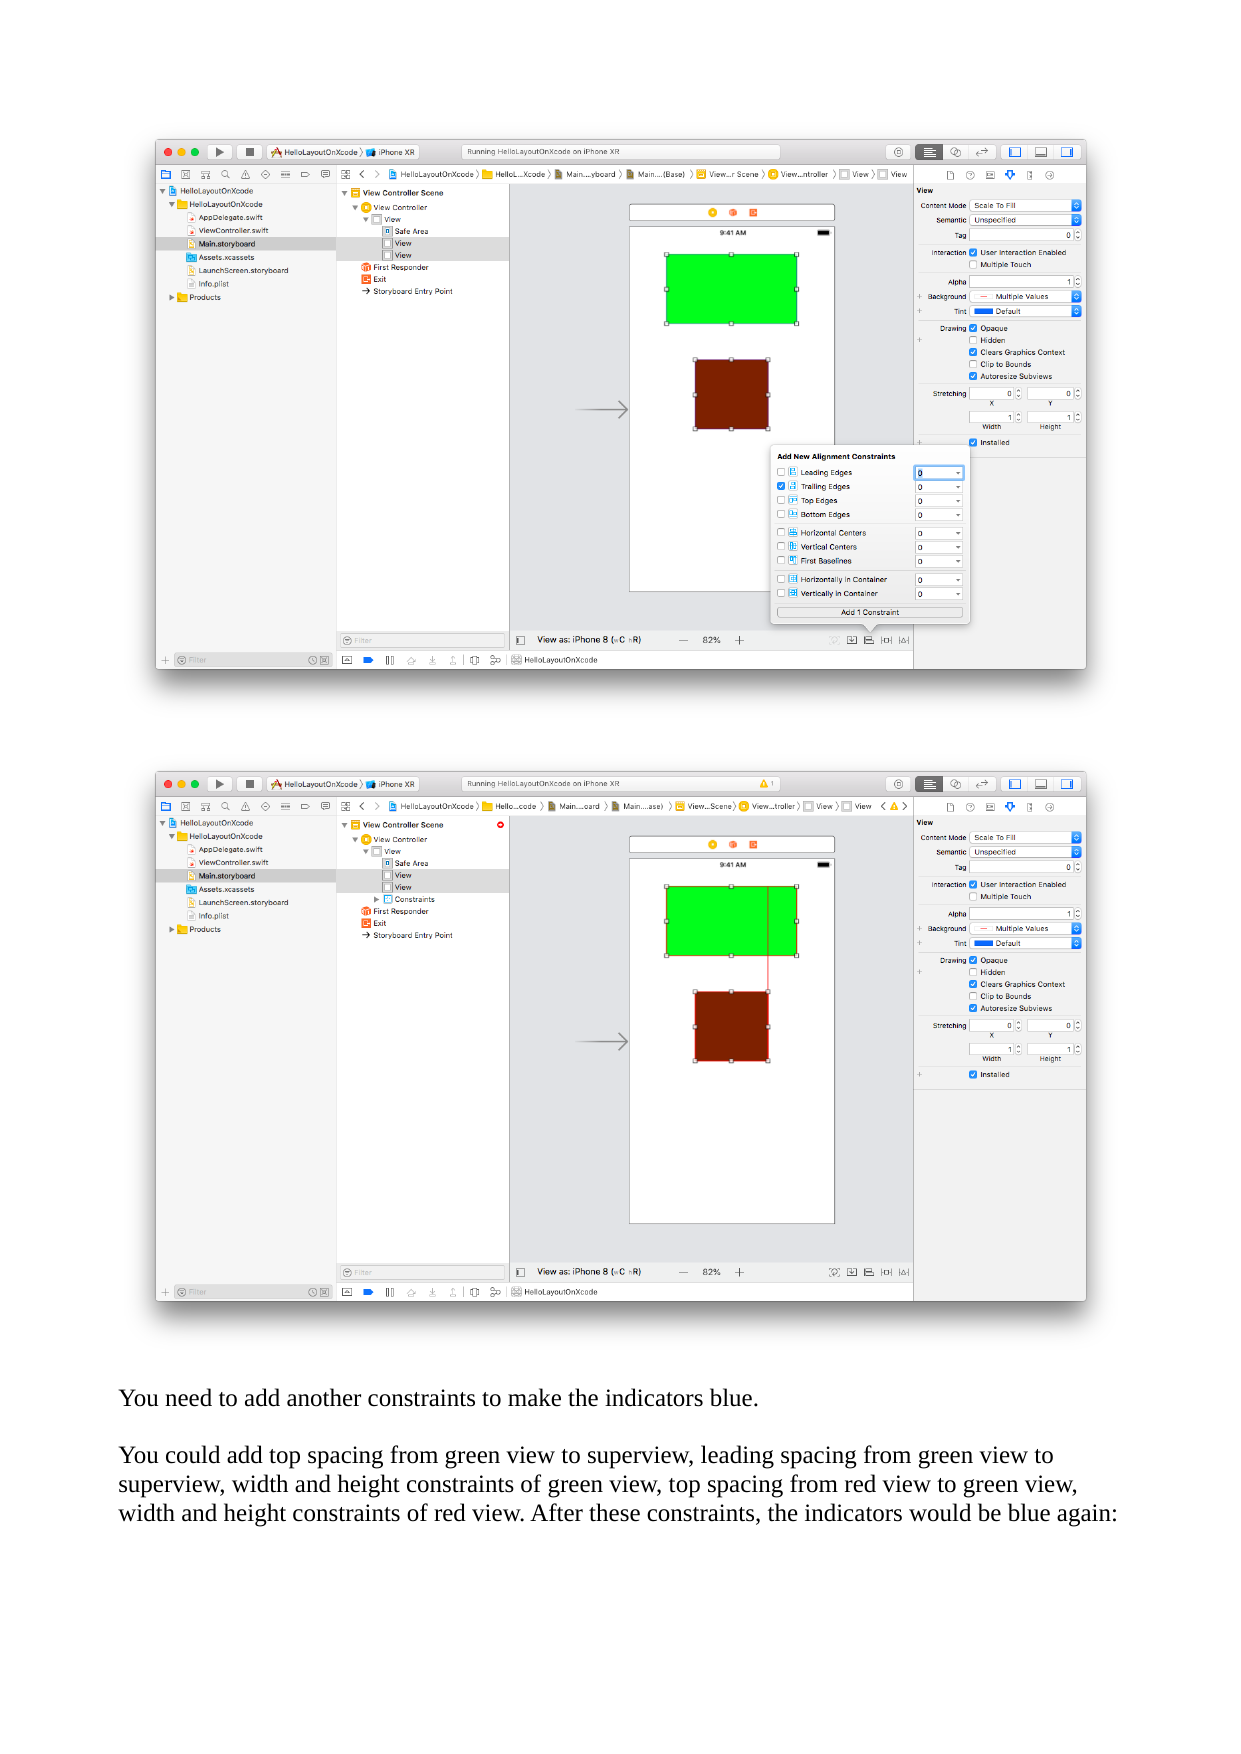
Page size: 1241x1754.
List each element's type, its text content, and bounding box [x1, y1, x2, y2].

text You need to add another constraints to make the indicators blue. [118, 1383, 1122, 1411]
text You could add top spacing from green view to superview, leading spacing from green view to superview, width and height constraints of green view, top spacing from red view to green view, width and height constraints of red view. After these constraints, the indicators would be blue again: [118, 1440, 1122, 1526]
picture [118, 118, 1123, 722]
picture [118, 750, 1123, 1354]
